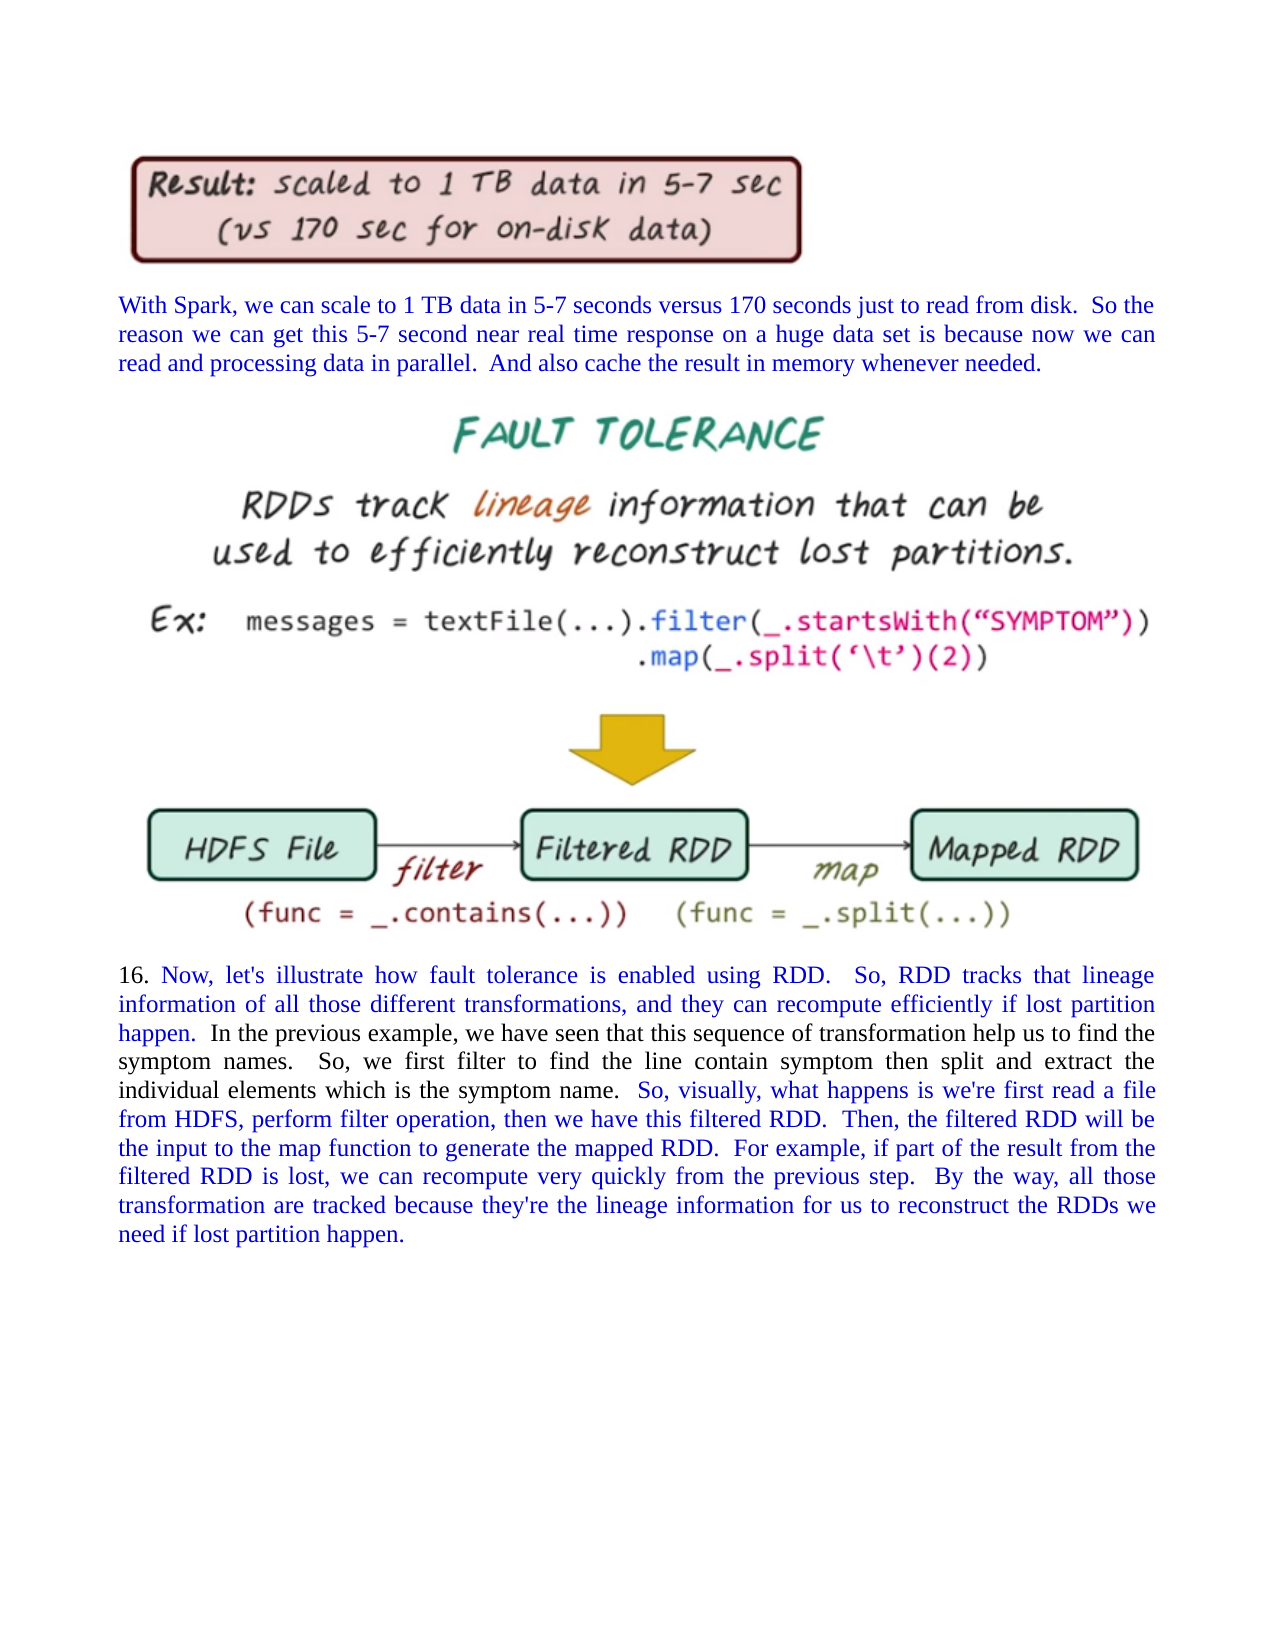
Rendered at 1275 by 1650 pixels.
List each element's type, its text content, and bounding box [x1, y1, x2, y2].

picture [118, 405, 1157, 932]
picture [118, 146, 814, 269]
text With Spark, we can scale to 1 TB data in 5-7 seconds versus 170 seconds just to read from disk. So the reason we can get this 5-7 second near real time response on a huge data set is because now we can read and processing data in parallel. And also cache the result in memory whenever needed. [118, 291, 1157, 377]
text 16. Now, let's illustrate how fault tolerance is enabled using RDD. So, RDD tracks that lineage information of all those different transformations, and they can recompute efficiently if lost partition happen. In the previous example, we have seen that this sequence of transformation help us to find the symptom names. So, we first filter to find the line contain symptom then split and extract the individual elements which is the symptom name. So, visually, what happens is we're first read a file from HDFS, perform filter operation, then we have this filtered RDD. Then, the filtered RDD will be the input to the map function to generate the mapped RDD. For example, if part of the result from the filtered RDD is lost, we can recompute very quickly from the previous step. By the way, all those transformation are tracked because they're the lineage information for us to reconstruct the RDDs we need if lost partition happen. [118, 960, 1157, 1248]
